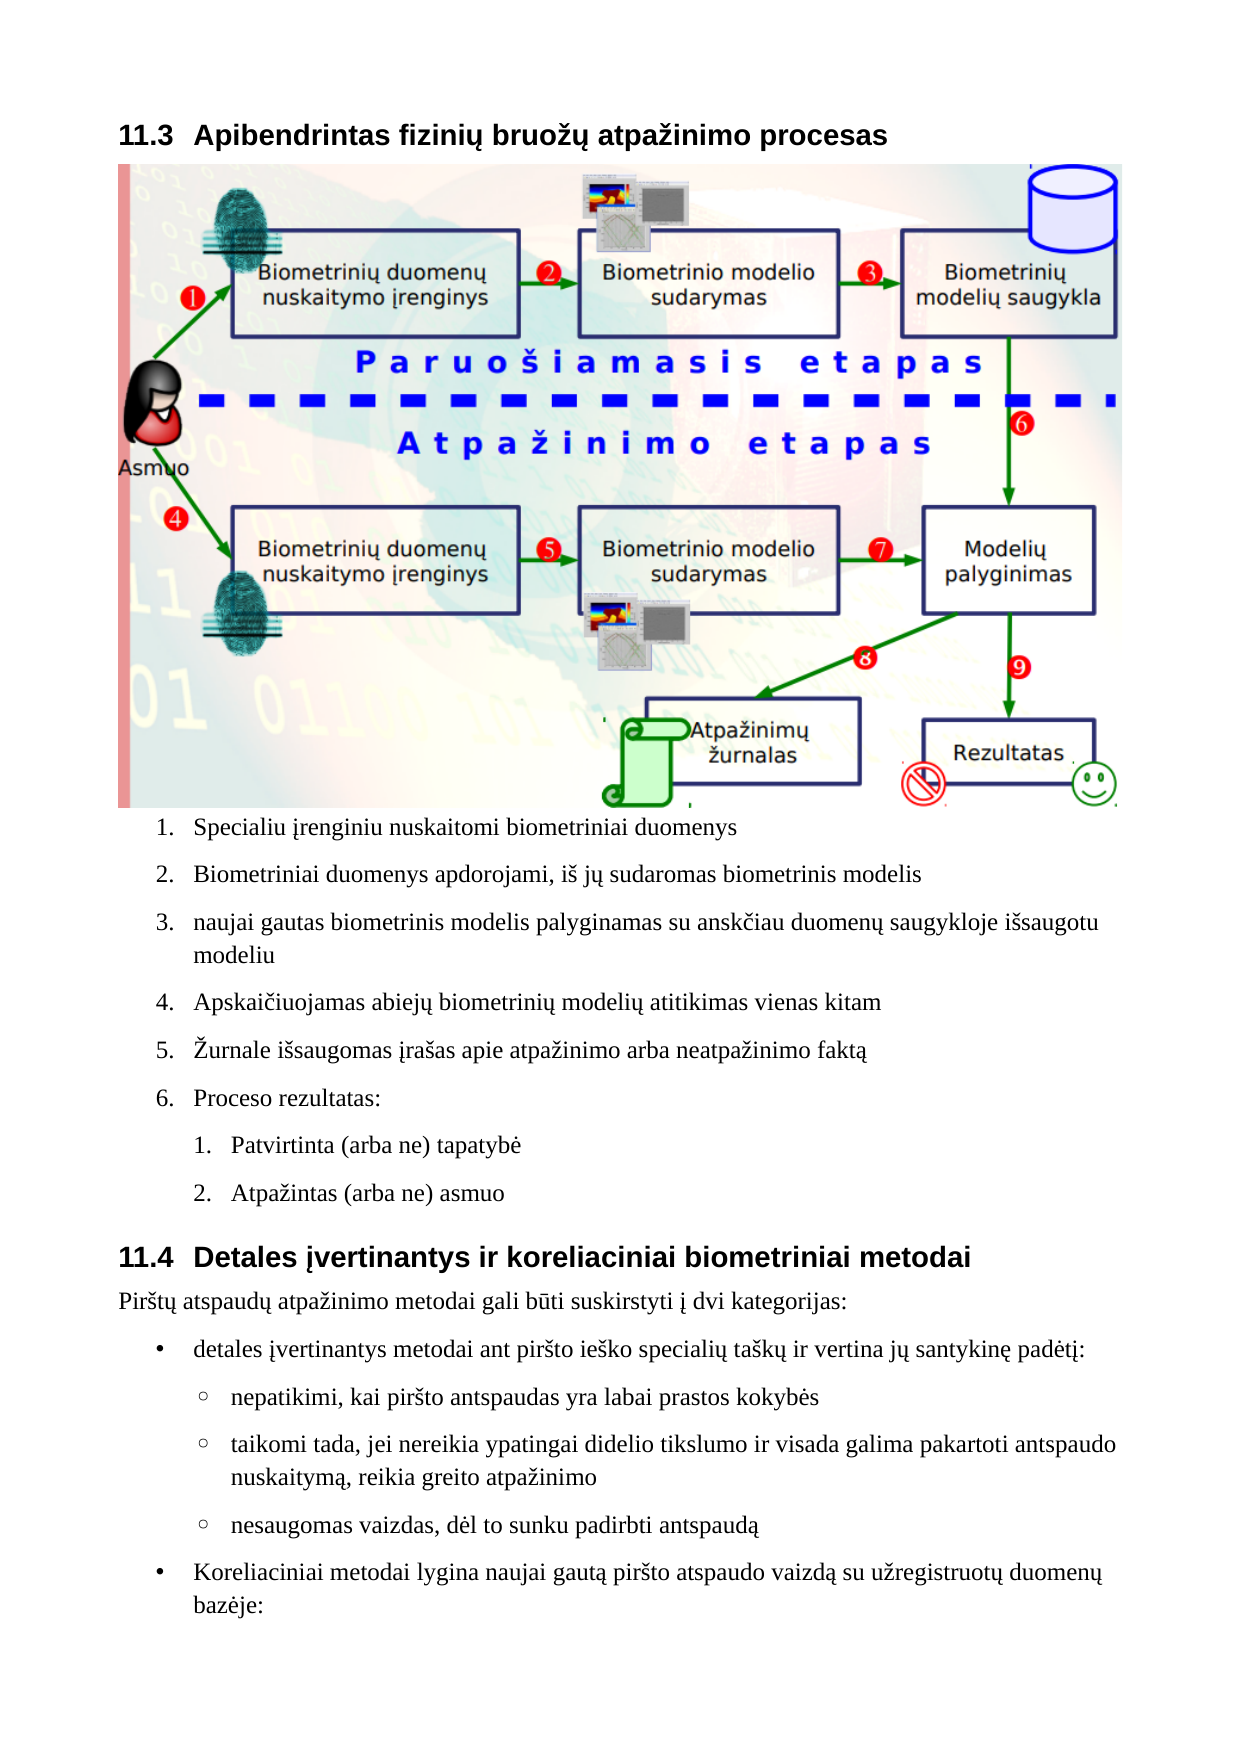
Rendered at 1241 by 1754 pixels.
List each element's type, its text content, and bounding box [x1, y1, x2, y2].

list nepatikimi, kai piršto antspaudas yra labai prastos kokybės [193, 1382, 1122, 1410]
list nesaugomas vaizdas, dėl to sunku padirbti antspaudą [193, 1510, 1122, 1538]
list Atpažintas (arba ne) asmuo [193, 1178, 1122, 1207]
list Specialiu įrenginiu nuskaitomi biometriniai duomenys [156, 808, 1122, 840]
list taikomi tada, jei nereikia ypatingai didelio tikslumo ir visada galima pakartoti antspaudo nuskaitymą, reikia greito atpažinimo [193, 1429, 1122, 1491]
list Biometriniai duomenys apdorojami, iš jų sudaromas biometrinis modelis [156, 859, 1122, 888]
list Patvirtinta (arba ne) tapatybė [193, 1130, 1122, 1159]
list Žurnale išsaugomas įrašas apie atpažinimo arba neatpažinimo faktą [156, 1035, 1122, 1064]
list naujai gautas biometrinis modelis palyginamas su anskčiau duomenų saugykloje išsaugotu modeliu [156, 907, 1122, 969]
subtitle Detales įvertinantys ir koreliaciniai biometriniai metodai [118, 1240, 1122, 1274]
text Pirštų atspaudų atpažinimo metodai gali būti suskirstyti į dvi kategorijas: [118, 1286, 1122, 1315]
picture [118, 164, 1123, 808]
list detales įvertinantys metodai ant piršto ieško specialių taškų ir vertina jų santykinę padėtį: [156, 1334, 1122, 1363]
list Koreliaciniai metodai lygina naujai gautą piršto atspaudo vaizdą su užregistruotų duomenų bazėje: [156, 1557, 1122, 1619]
list Apskaičiuojamas abiejų biometrinių modelių atitikimas vienas kitam [156, 987, 1122, 1016]
subtitle Apibendrintas fizinių bruožų atpažinimo procesas [118, 118, 1122, 152]
list Proceso rezultatas: [156, 1083, 1122, 1111]
